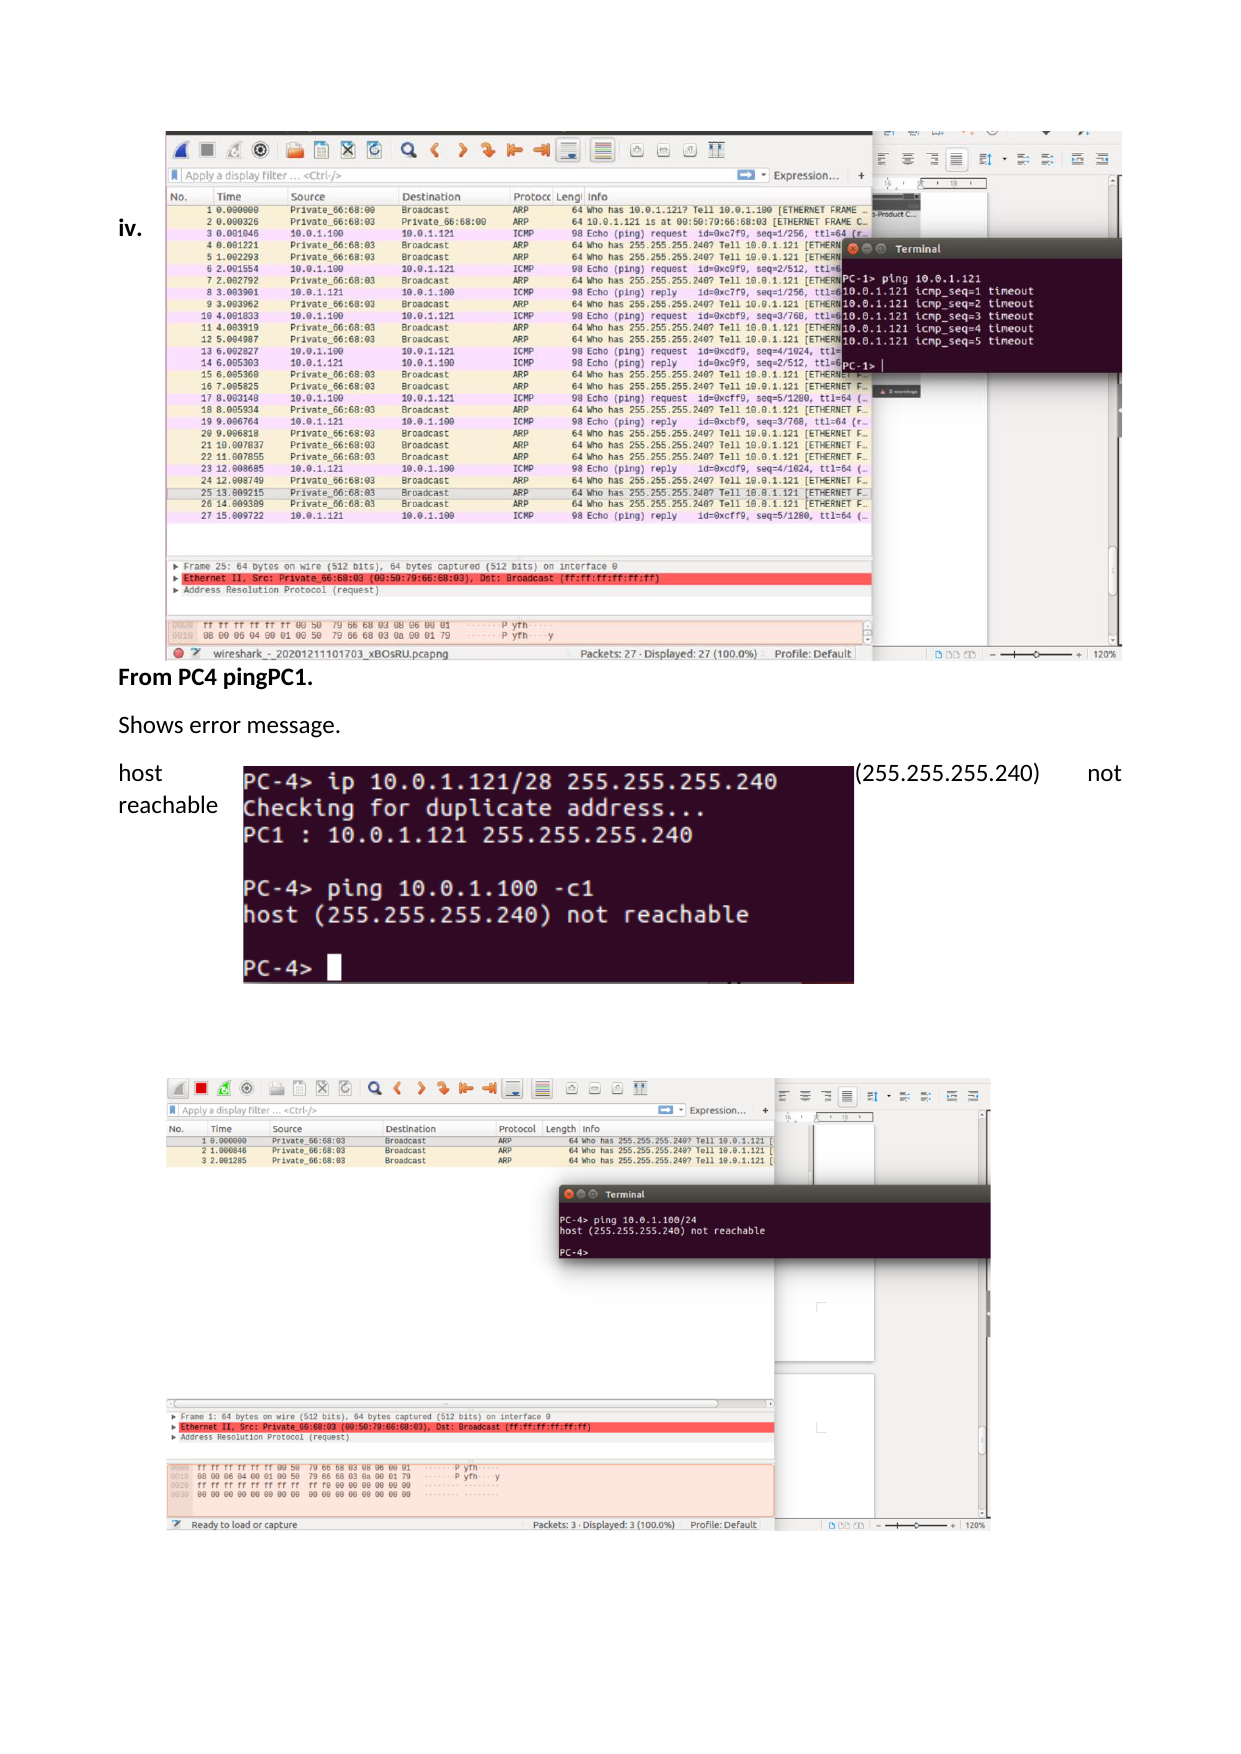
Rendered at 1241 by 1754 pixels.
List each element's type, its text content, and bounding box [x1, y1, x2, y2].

text iv. From PC4 pingPC1. [118, 212, 1122, 691]
picture [165, 131, 1123, 661]
text host (255.255.255.240) not reachable [118, 757, 1122, 819]
picture [166, 1078, 991, 1531]
text Shows error message. [118, 709, 1122, 739]
picture [243, 766, 855, 984]
